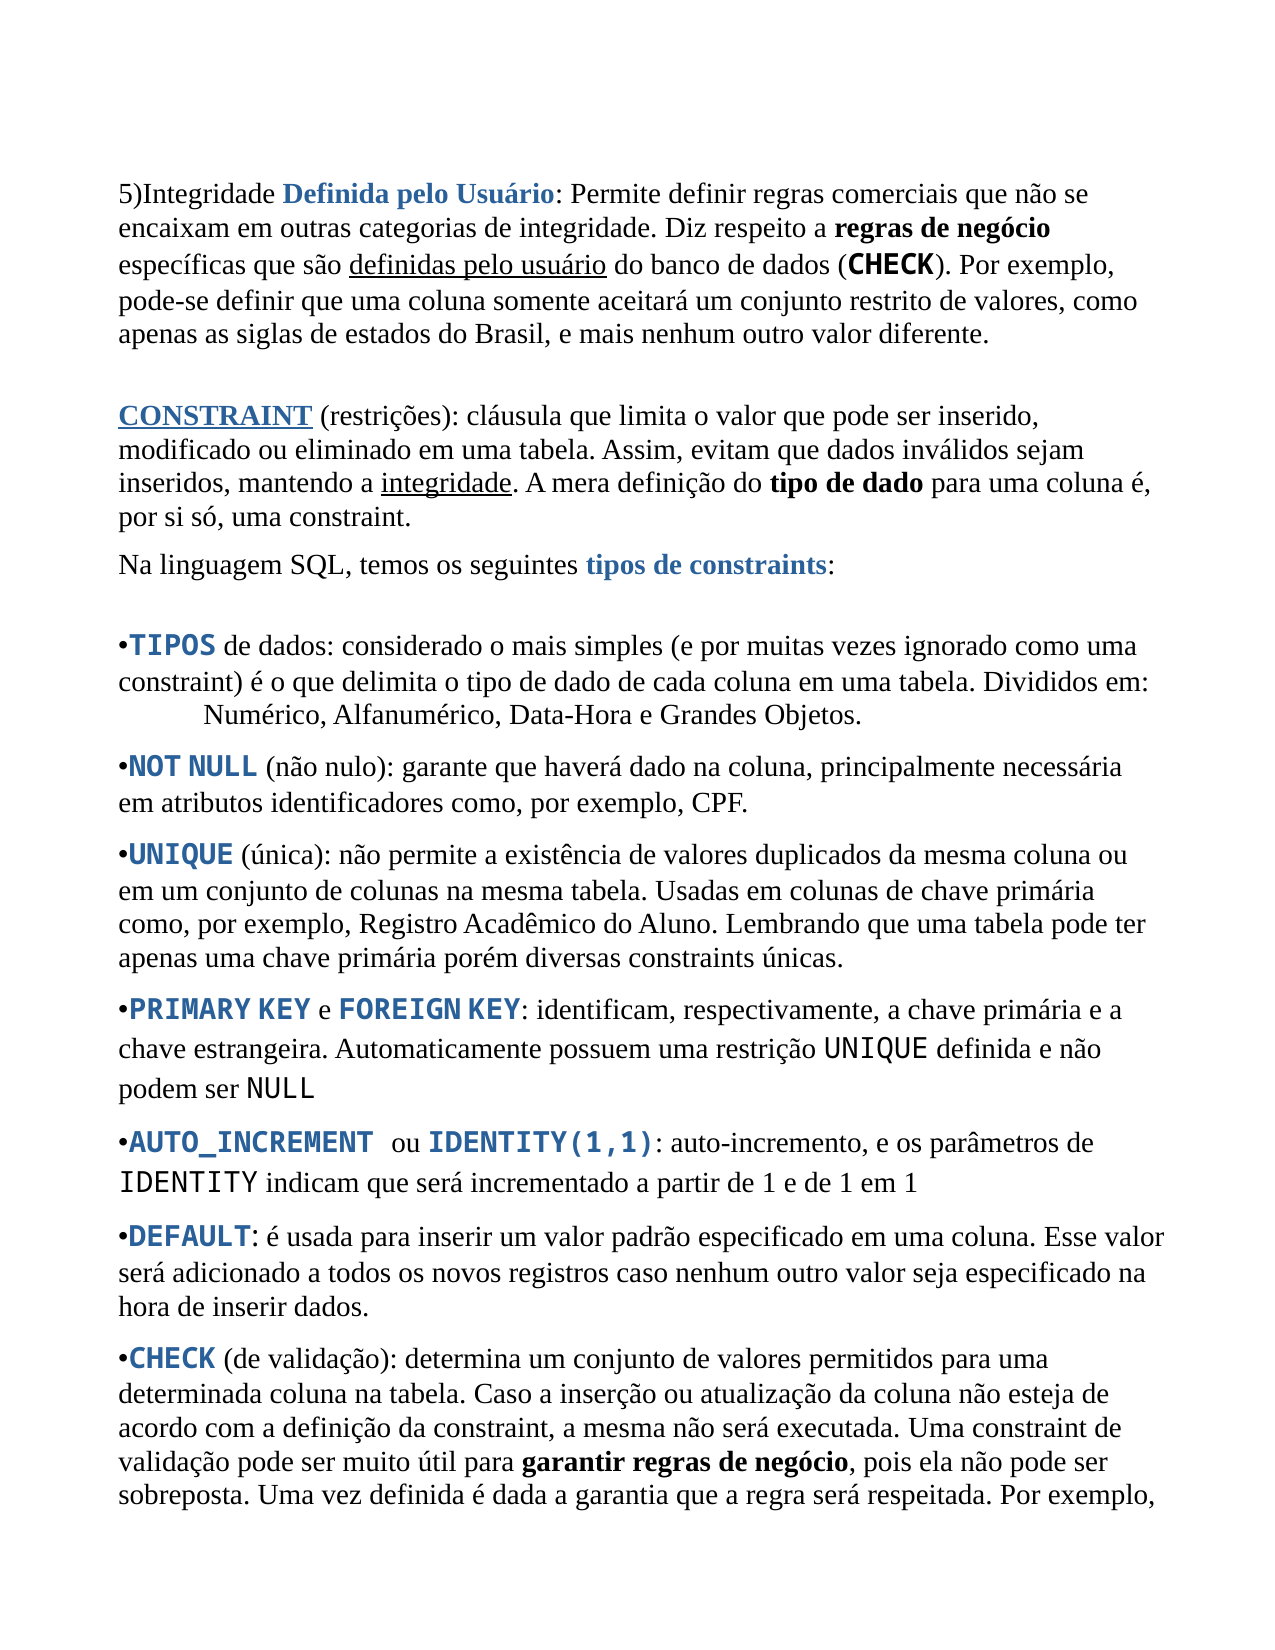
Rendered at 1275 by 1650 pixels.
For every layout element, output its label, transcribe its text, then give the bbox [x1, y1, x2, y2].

text CONSTRAINT (restrições): cláusula que limita o valor que pode ser inserido, modificado ou eliminado em uma tabela. Assim, evitam que dados inválidos sejam inseridos, mantendo a integridade. A mera definição do tipo de dado para uma coluna é, por si só, uma constraint. [118, 398, 1157, 532]
text Na linguagem SQL, temos os seguintes tipos de constraints: [118, 547, 1157, 609]
list AUTO_INCREMENT ou IDENTITY(1,1): auto-incremento, e os parâmetros de IDENTITY indicam que será incrementado a partir de 1 e de 1 em 1 [118, 1122, 1157, 1201]
list UNIQUE (única): não permite a existência de valores duplicados da mesma coluna ou em um conjunto de colunas na mesma tabela. Usadas em colunas de chave primária como, por exemplo, Registro Acadêmico do Aluno. Lembrando que uma tabela pode ter apenas uma chave primária porém diversas constraints únicas. [118, 833, 1157, 973]
list CHECK (de validação): determina um conjunto de valores permitidos para uma determinada coluna na tabela. Caso a inserção ou atualização da coluna não esteja de acordo com a definição da constraint, a mesma não será executada. Uma constraint de validação pode ser muito útil para garantir regras de negócio, pois ela não pode ser sobreposta. Uma vez definida é dada a garantia que a regra será respeitada. Por exemplo, [118, 1337, 1157, 1511]
list DEFAULT: é usada para inserir um valor padrão especificado em uma coluna. Esse valor será adicionado a todos os novos registros caso nenhum outro valor seja especificado na hora de inserir dados. [118, 1216, 1181, 1322]
list NOT NULL (não nulo): garante que haverá dado na coluna, principalmente necessária em atributos identificadores como, por exemplo, CPF. [118, 745, 1157, 818]
list Integridade Definida pelo Usuário: Permite definir regras comerciais que não se encaixam em outras categorias de integridade. Diz respeito a regras de negócio específicas que são definidas pelo usuário do banco de dados (CHECK). Por exemplo, pode-se definir que uma coluna somente aceitará um conjunto restrito de valores, como apenas as siglas de estados do Brasil, e mais nenhum outro valor diferente. [118, 176, 1157, 350]
list TIPOS de dados: considerado o mais simples (e por muitas vezes ignorado como uma constraint) é o que delimita o tipo de dado de cada coluna em uma tabela. Divididos em: Numérico, Alfanumérico, Data-Hora e Grandes Objetos. [118, 624, 1157, 731]
list PRIMARY KEY e FOREIGN KEY: identificam, respectivamente, a chave primária e a chave estrangeira. Automaticamente possuem uma restrição UNIQUE definida e não podem ser NULL [118, 988, 1157, 1107]
